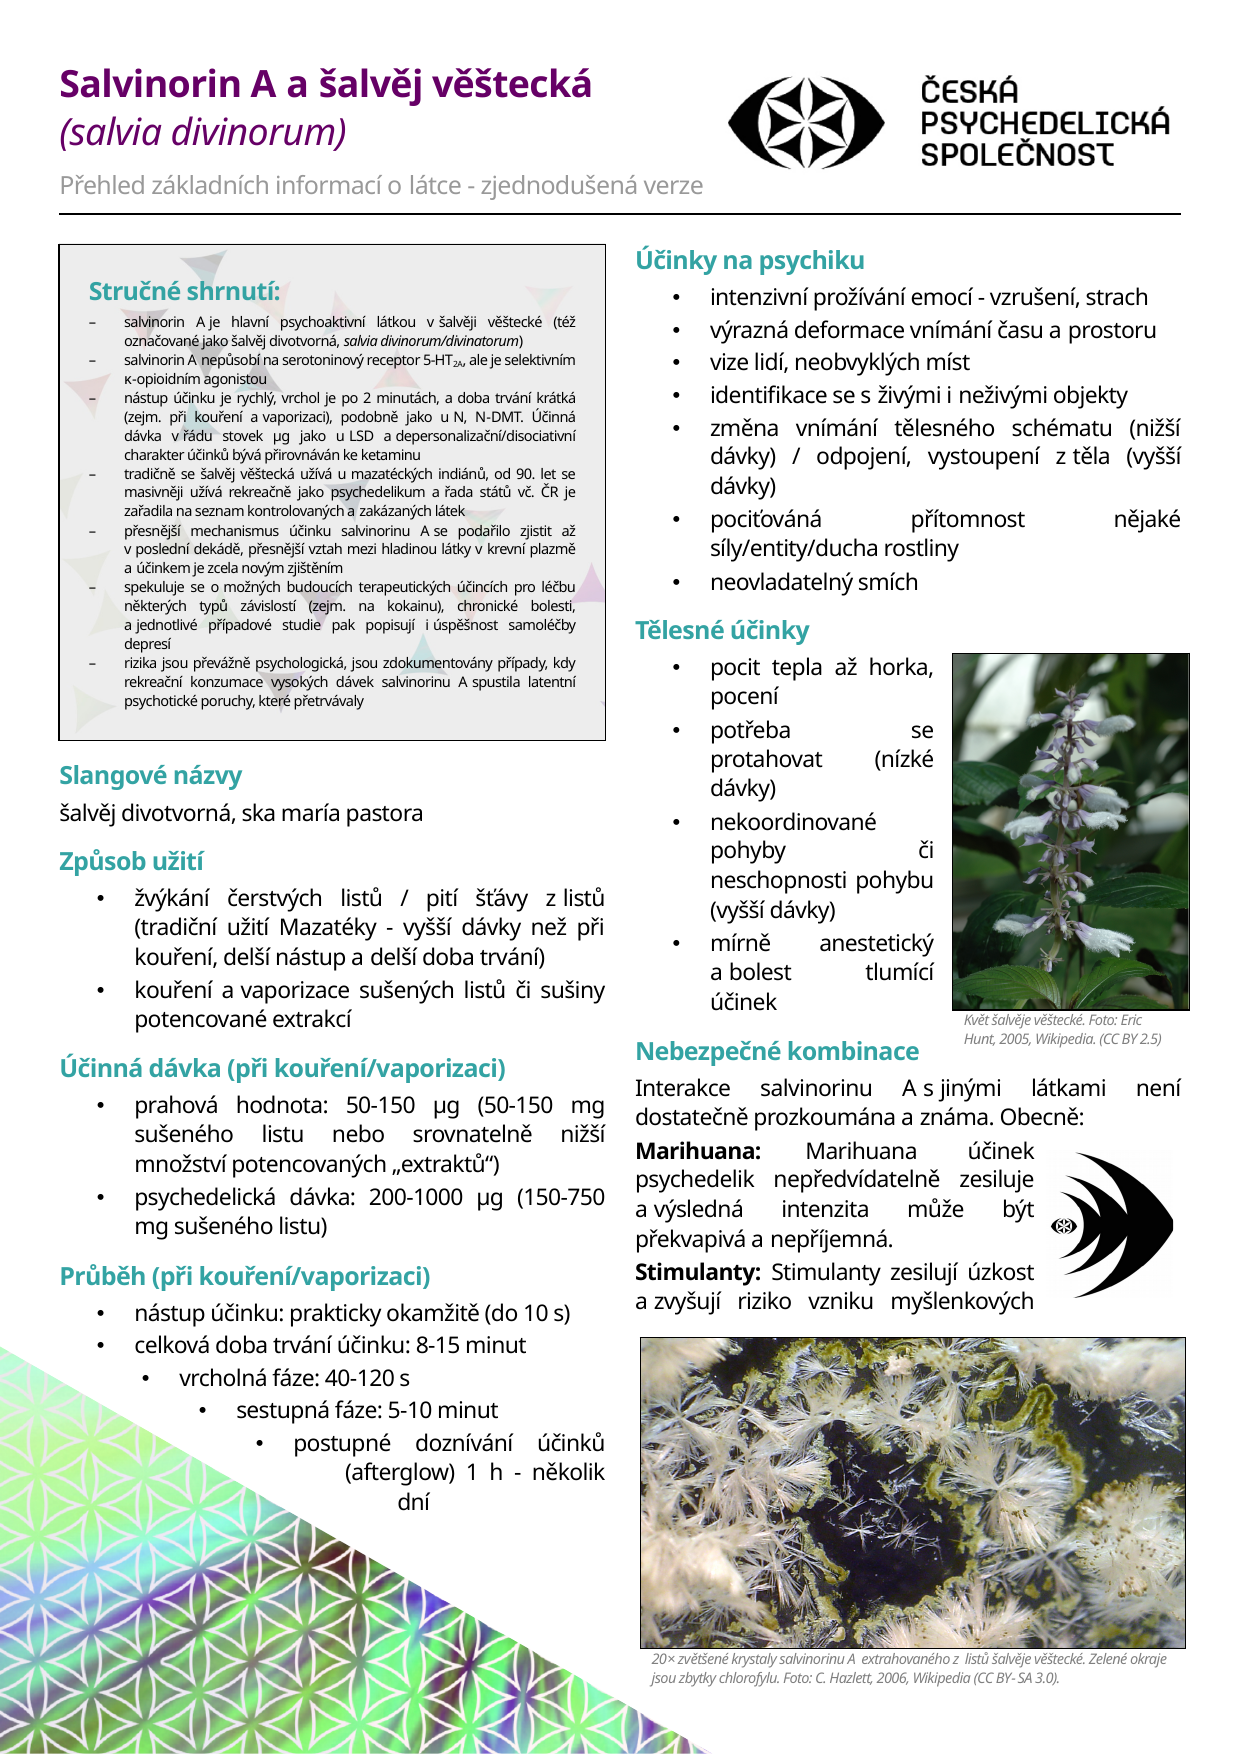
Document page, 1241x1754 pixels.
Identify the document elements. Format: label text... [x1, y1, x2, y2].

list nástup účinku: prakticky okamžitě (do 10 s) [97, 1297, 605, 1327]
subtitle Stav v ČR [1174, 1228, 1181, 1260]
text Tramadol: Léky na bolest obsahující tramadol zvyšují pravděpodobnost vzniku epileptického záchvatu a v kombinaci s psychedeliky může toto riziko být ještě vyšší. [635, 1091, 1181, 1210]
text Interakce salvinorinu A s jinými látkami není dostatečně prozkoumána a známa. Obecně: [635, 697, 952, 815]
list vrcholná fáze: 40-120 s [97, 1363, 605, 1392]
subtitle Průběh (při kouření/vaporizaci) [59, 1259, 605, 1291]
picture [953, 654, 1189, 1009]
list vize lidí, neobvyklých míst [97, 1608, 605, 1638]
text Stimulanty: Stimulanty zesilují úzkost a zvyšují riziko vzniku myšlenkových kruhů, které mohou být pro uživatele velice nepříjemné. [635, 969, 1181, 1088]
list nekoordinované pohyby či neschopnosti pohybu (vyšší dávky) [672, 549, 1181, 608]
subtitle Přehled základních informací o látce - zjednodušená verze [59, 168, 686, 201]
picture [686, 41, 1216, 207]
subtitle Slangové názvy [59, 759, 605, 791]
list prahová hodnota: 50-150 μg (50-150 mg sušeného listu nebo srovnatelně nižší množství potencovaných „extraktů“) [97, 1090, 605, 1179]
list výrazná deformace vnímání času a prostoru [97, 1576, 605, 1605]
list psychedelická dávka: 200-1000 μg (150-750 mg sušeného listu) [97, 1182, 605, 1241]
list neovladatelný smích [672, 398, 1181, 427]
list pocit tepla až horka, pocení [672, 483, 1181, 513]
text Květ šalvěje věštecké. Foto: Eric Hunt, 2005, Wikipedia. (CC BY 2.5) [964, 1011, 1178, 1048]
subtitle Nebezpečné kombinace [635, 658, 952, 691]
list mírně anestetický a bolest tlumící účinek [672, 611, 1181, 641]
subtitle Stav v ČR [635, 1228, 1046, 1260]
list pociťováná přítomnost nějaké síly/entity/ducha rostliny [672, 336, 1181, 395]
text Marihuana: Marihuana účinek psychedelik nepředvídatelně zesiluje a výsledná intenzita může být překvapivá a nepříjemná. [635, 818, 952, 967]
text Pěstování, přechovávání nebo předávání jiné osobě je od r. 2011 trestné (od 22.4.2011 je salvinorin A zařazen Předpisem č. 106/2011 Sb. do Přílohy 4 Zákona o návykových látkách). [635, 1266, 1181, 1325]
subtitle Způsob užití [59, 844, 605, 877]
picture [1046, 1150, 1174, 1298]
picture [641, 1338, 1185, 1648]
title Salvinorin A a šalvěj věštecká (salvia divinorum) [59, 59, 686, 156]
list postupné doznívání účinků (afterglow) 1 h - několik dní [97, 1428, 605, 1487]
list kouření a vaporizace sušených listů či sušiny potencované extrakcí [97, 975, 605, 1034]
subtitle Účinná dávka (při kouření/vaporizaci) [59, 1052, 605, 1084]
list potřeba se protahovat (nízké dávky) [672, 516, 1181, 546]
text šalvěj divotvorná, ska maría pastora [59, 797, 605, 827]
list intenzivní prožívání emocí - vzrušení, strach [97, 1543, 605, 1573]
list žvýkání čerstvých listů / pití šťávy z listů (tradiční užití Mazatéky - vyšší dávky než při kouření, delší nástup a delší doba trvání) [97, 883, 605, 972]
subtitle Účinky na psychiku [59, 1505, 605, 1537]
list celková doba trvání účinku: 8-15 minut [97, 1330, 605, 1360]
subtitle Tělesné účinky [635, 445, 1181, 477]
text 20× zvětšené krystaly salvinorinu A extrahovaného z listů šalvěje věštecké. Zelené okraje jsou zbytky chlorofylu. Foto: C. Hazlett, 2006, Wikipedia (CC BY­‑SA 3.0). [651, 1649, 1174, 1687]
table_header Stručné shrnutí: salvinorin A je hlavní psychoaktivní látkou v šalvěji věštecké (též označované jako šalvěj divotvorná, salvia divinorum/divinatorum) salvinorin A nepůsobí na serotoninový receptor 5-HT2A, ale je selektivním κ­‑opioidním agonistou nástup účinku je rychlý, vrchol je po 2 minutách, a doba trvání krátká (zejm. při kouření a vaporizaci), podobně jako u N, N­‑DMT. Účinná dávka v řádu stovek μg jako u LSD a depersonalizační/disociativní charakter účinků bývá přirovnáván ke ketaminu tradičně se šalvěj věštecká užívá u mazatéckých indiánů, od 90. let se masivněji užívá rekreačně jako psychedelikum a řada států vč. ČR je zařadila na seznam kontrolovaných a zakázaných látek přesnější mechanismus účinku salvinorinu A se podařilo zjistit až v poslední dekádě, přesnější vztah mezi hladinou látky v krevní plazmě a účinkem je zcela novým zjištěním spekuluje se o možných budoucích terapeutických účincích pro léčbu některých typů závislostí (zejm. na kokainu), chronické bolesti, a jednotlivé případové studie pak popisují i úspěšnost samoléčby depresí rizika jsou převážně psychologická, jsou zdokumentovány případy, kdy rekreační konzumace vysokých dávek salvinorinu A spustila latentní psychotické poruchy, které přetrvávaly [60, 245, 605, 740]
list sestupná fáze: 5-10 minut [97, 1395, 605, 1425]
list identifikace se s živými i neživými objekty [97, 1641, 605, 1671]
list změna vnímání tělesného schématu (nižší dávky) / odpojení, vystoupení z těla (vyšší dávky) [672, 243, 1181, 333]
